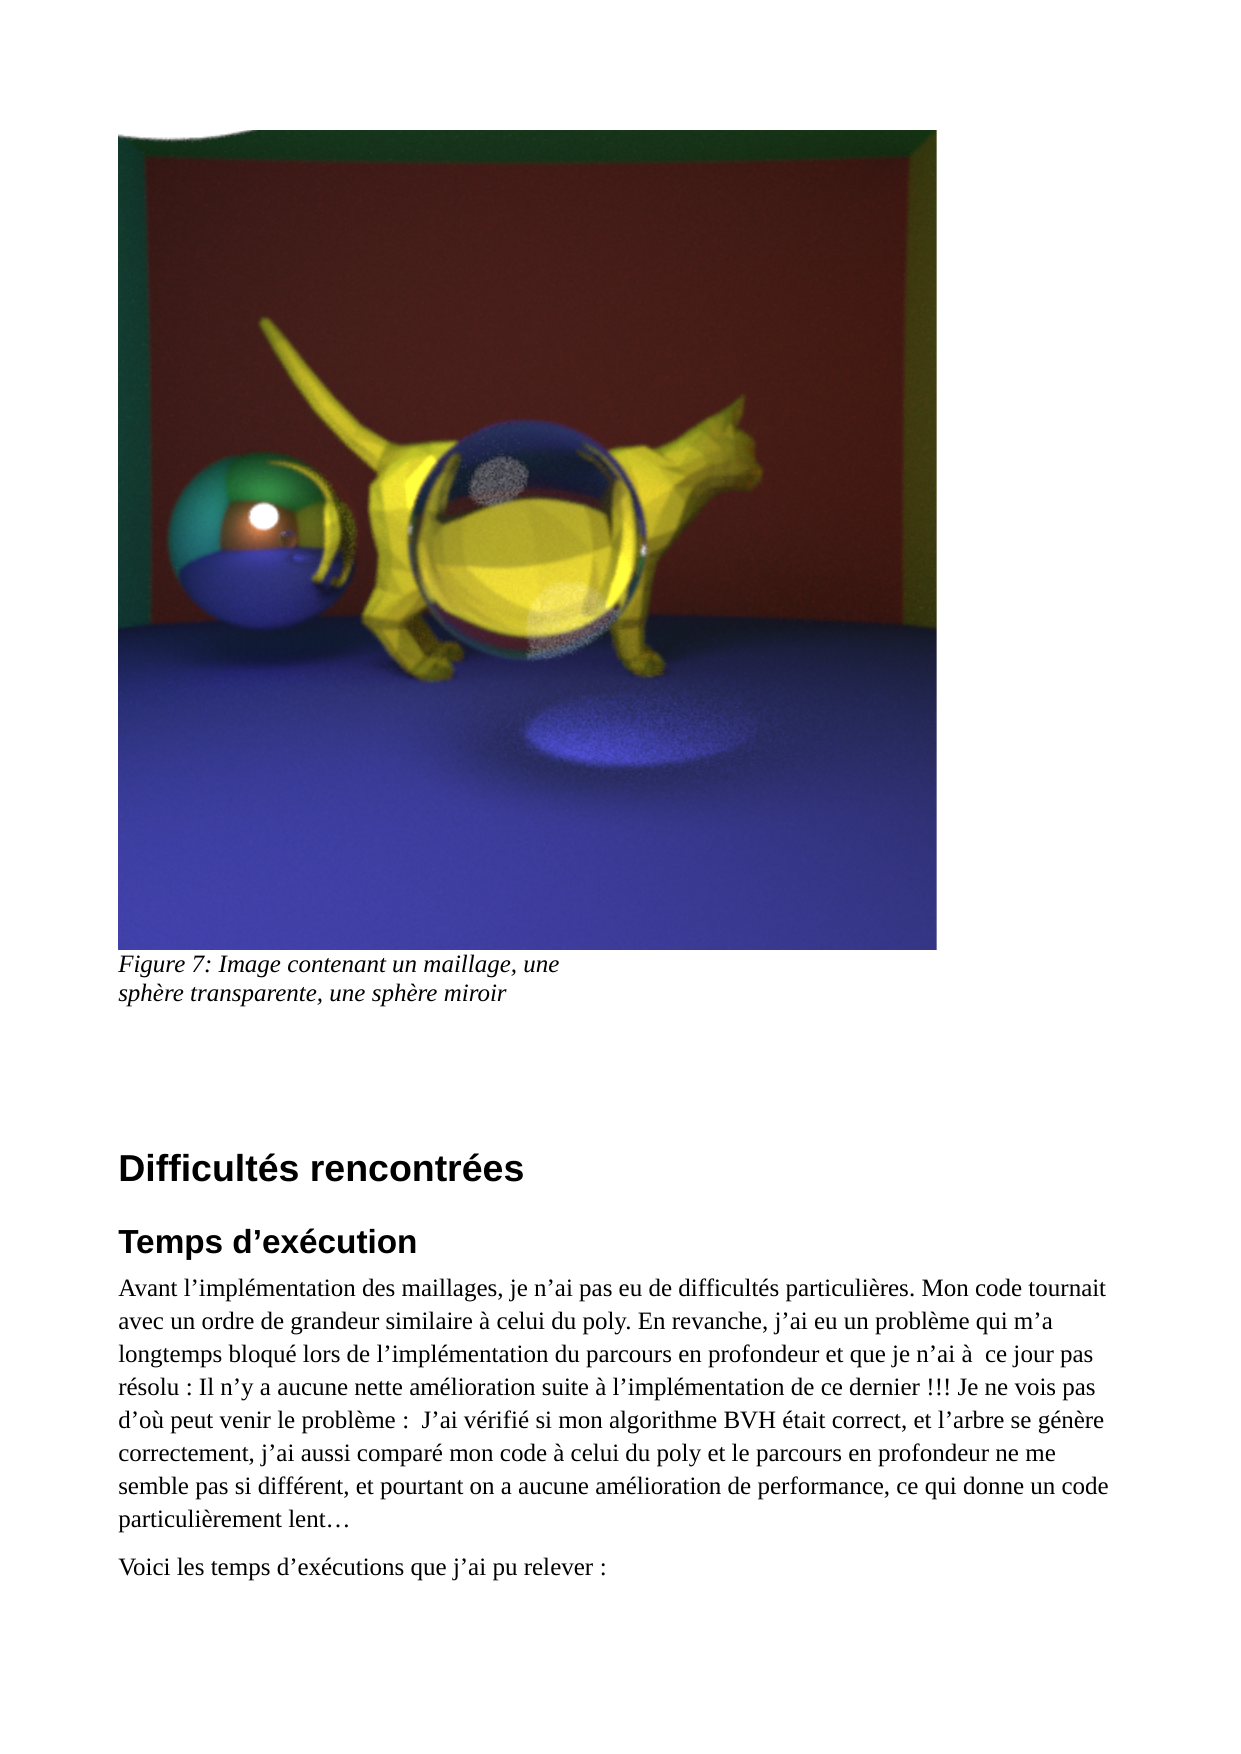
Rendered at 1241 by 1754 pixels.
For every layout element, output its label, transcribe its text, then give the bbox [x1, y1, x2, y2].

subtitle Temps d’exécution [118, 1222, 1122, 1261]
text Avant l’implémentation des maillages, je n’ai pas eu de difficultés particulières. Mon code tournait avec un ordre de grandeur similaire à celui du poly. En revanche, j’ai eu un problème qui m’a longtemps bloqué lors de l’implémentation du parcours en profondeur et que je n’ai à ce jour pas résolu : Il n’y a aucune nette amélioration suite à l’implémentation de ce dernier !!! Je ne vois pas d’où peut venir le problème : J’ai vérifié si mon algorithme BVH était correct, et l’arbre se génère correctement, j’ai aussi comparé mon code à celui du poly et le parcours en profondeur ne me semble pas si différent, et pourtant on a aucune amélioration de performance, ce qui donne un code particulièrement lent… [118, 1273, 1122, 1533]
subtitle Difficultés rencontrées [118, 1146, 1122, 1189]
text Figure 7: Image contenant un maillage, une sphère transparente, une sphère miroir [118, 950, 614, 1007]
picture [118, 130, 937, 950]
text Voici les temps d’exécutions que j’ai pu relever : [118, 1552, 1122, 1581]
